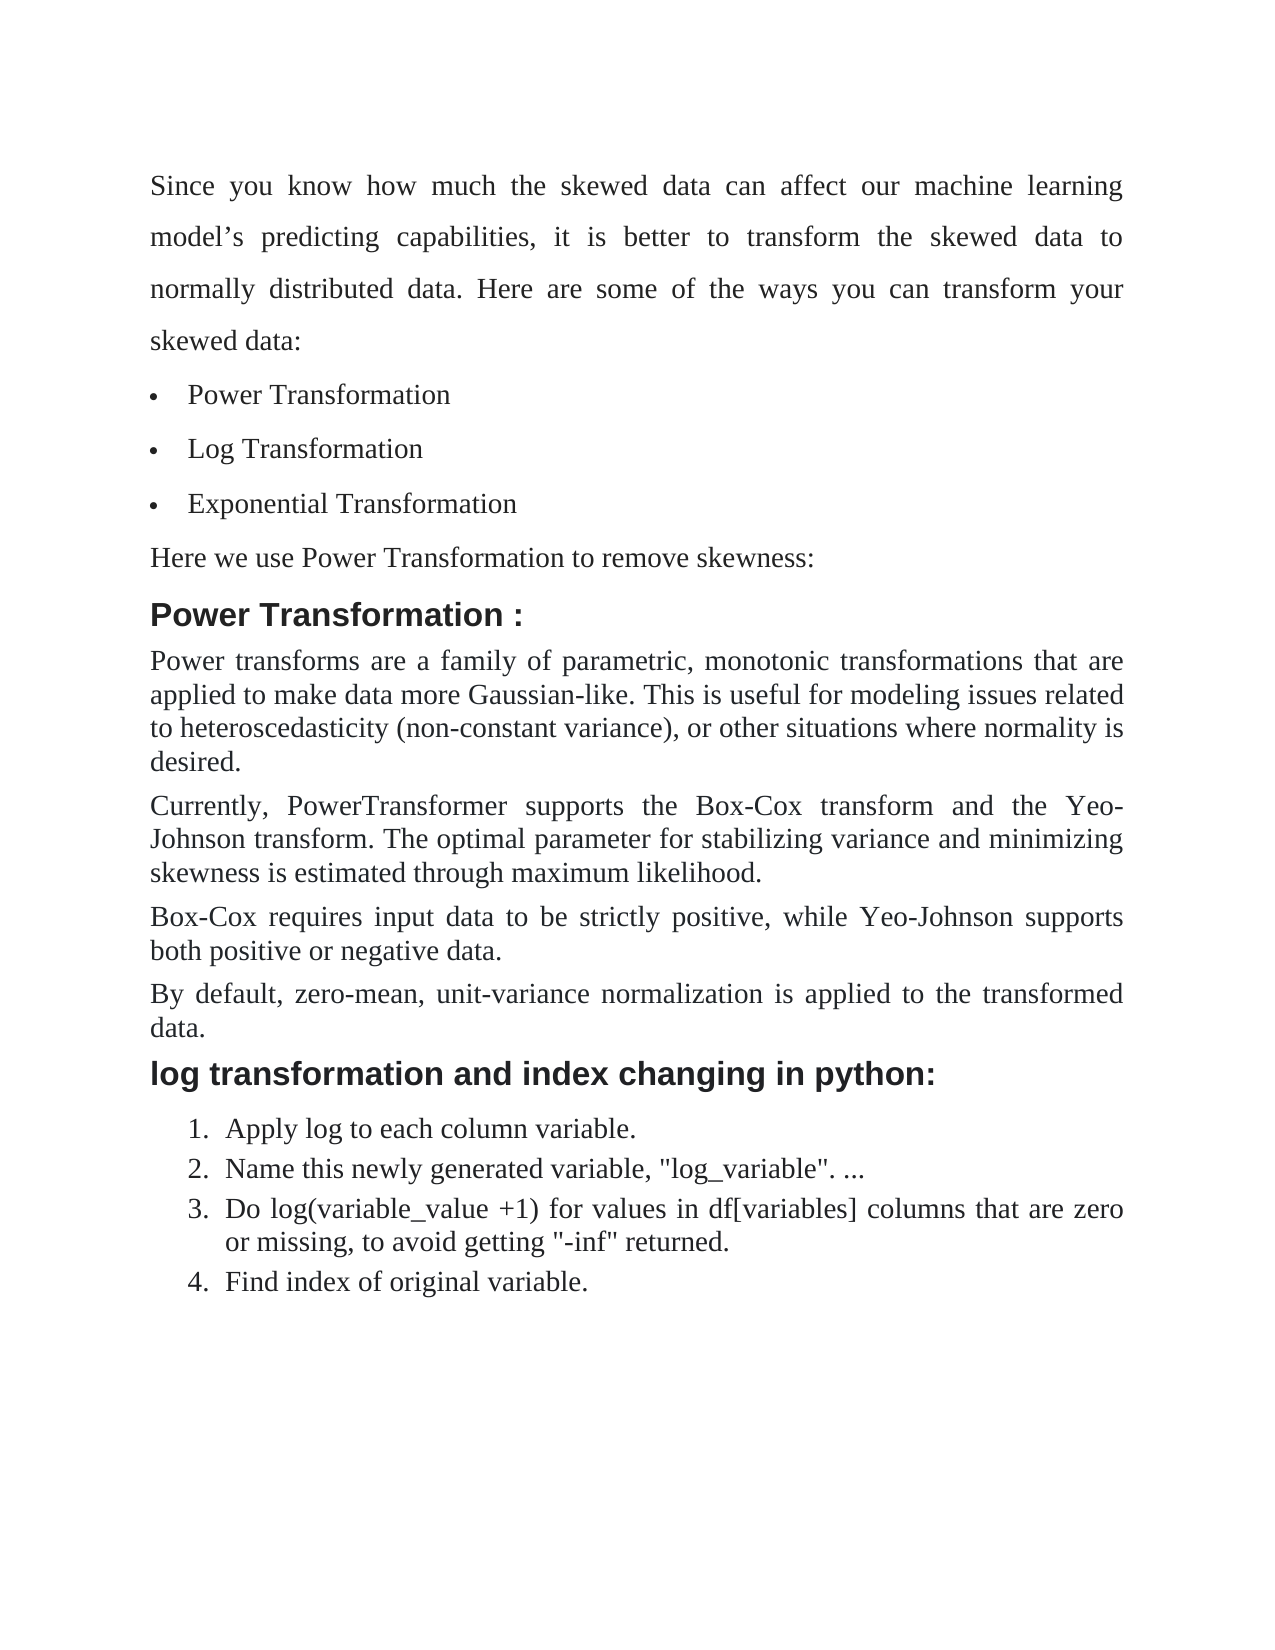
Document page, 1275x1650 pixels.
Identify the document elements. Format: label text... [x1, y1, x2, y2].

list Find index of original variable. [187, 1264, 1125, 1298]
text Currently, PowerTransformer supports the Box-Cox transform and the Yeo-Johnson transform. The optimal parameter for stabilizing variance and minimizing skewness is estimated through maximum likelihood. [150, 788, 1125, 889]
list Exponential Transformation [150, 486, 1125, 519]
list Log Transformation [150, 431, 1125, 465]
text Power transforms are a family of parametric, monotonic transformations that are applied to make data more Gaussian-like. This is useful for modeling issues related to heteroscedasticity (non-constant variance), or other situations where normality is desired. [150, 643, 1125, 778]
list Name this newly generated variable, "log_variable". ... [187, 1151, 1125, 1184]
text Power Transformation : [150, 594, 1125, 633]
text Since you know how much the skewed data can affect our machine learning model’s predicting capabilities, it is better to transform the skewed data to normally distributed data. Here are some of the ways you can transform your skewed data: [150, 150, 1125, 356]
text Here we use Power Transformation to remove skewness: [150, 540, 1125, 574]
list Apply log to each column variable. [187, 1111, 1125, 1145]
text By default, zero-mean, unit-variance normalization is applied to the transformed data. [150, 977, 1125, 1044]
text log transformation and index changing in python: [150, 1054, 1125, 1092]
list Do log(variable_value +1) for values in df[variables] columns that are zero or missing, to avoid getting "-inf" returned. [187, 1191, 1125, 1258]
list Power Transformation [150, 377, 1125, 411]
text Box-Cox requires input data to be strictly positive, while Yeo-Johnson supports both positive or negative data. [150, 899, 1125, 966]
